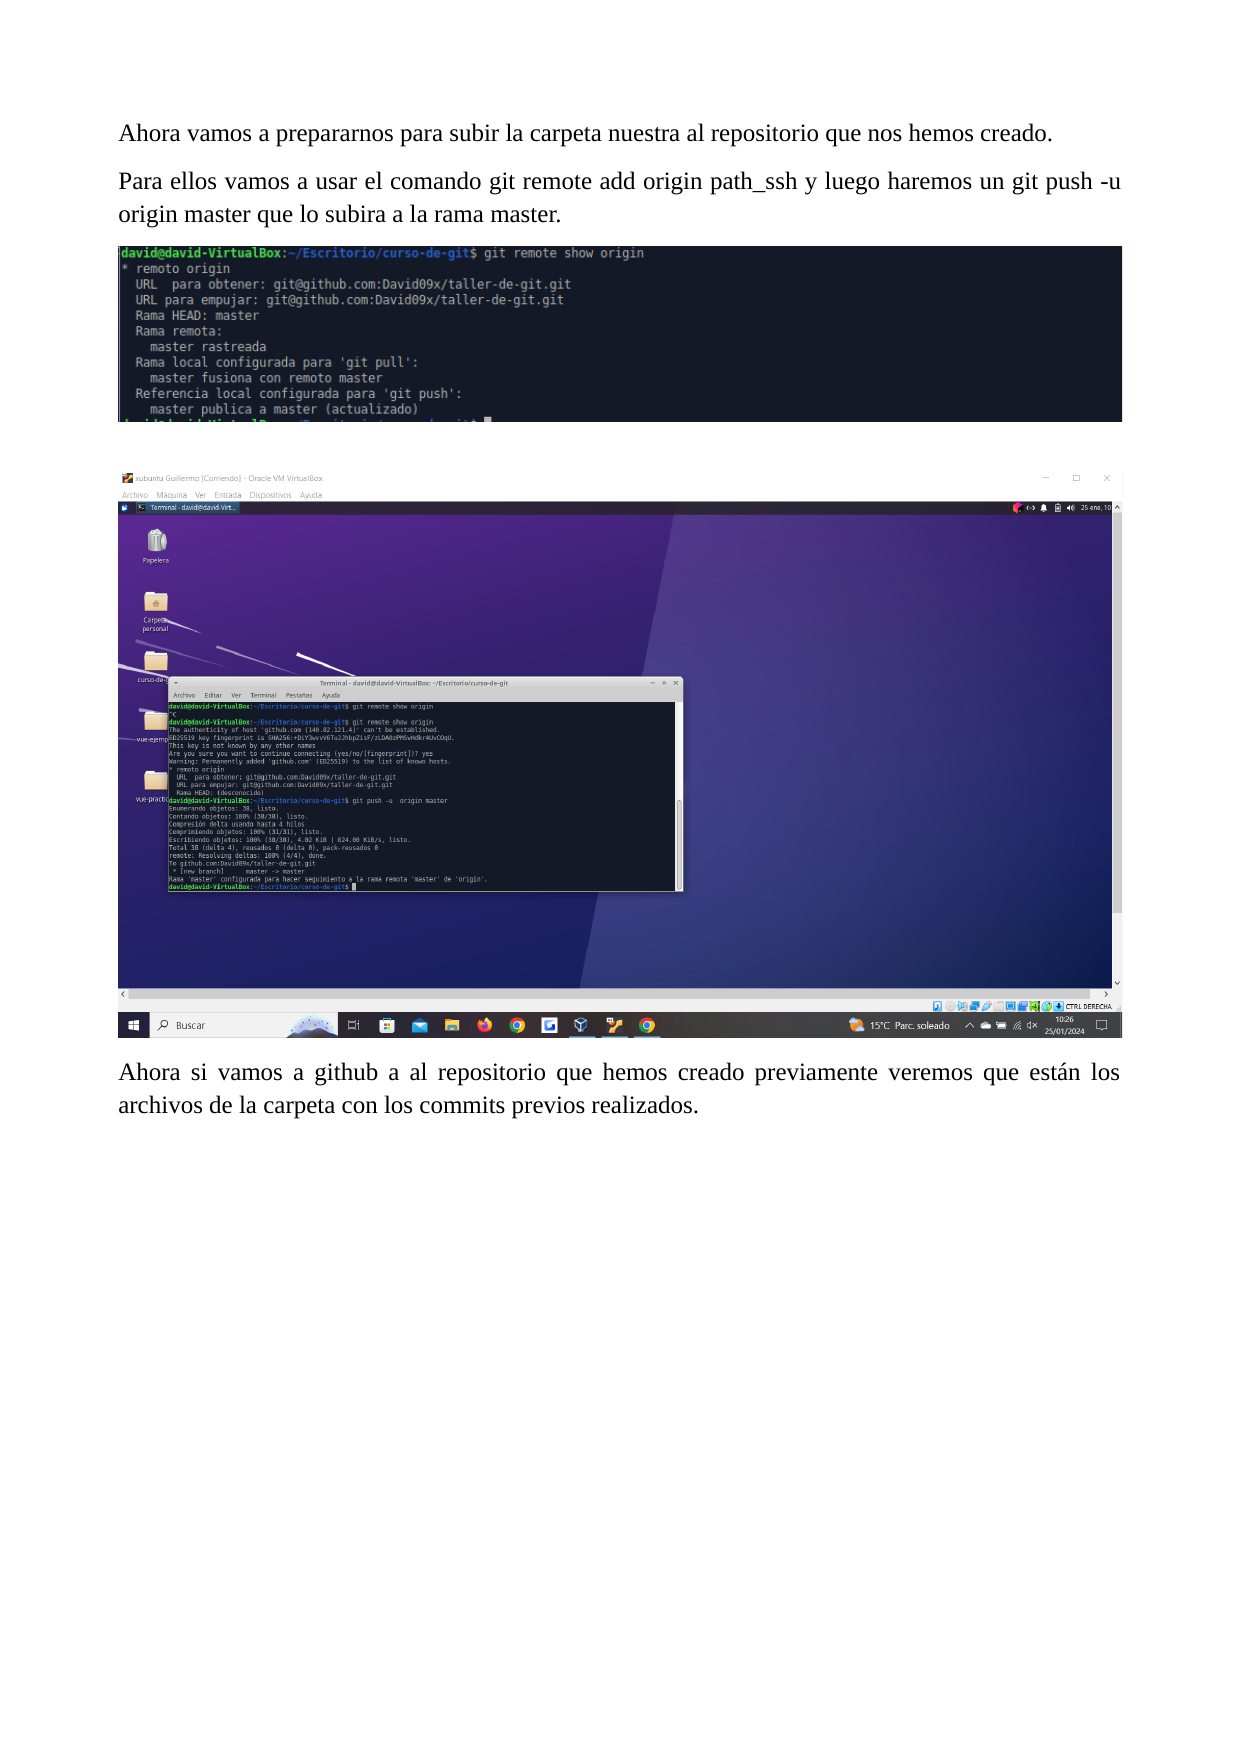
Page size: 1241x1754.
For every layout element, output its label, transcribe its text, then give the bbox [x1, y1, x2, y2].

picture [118, 246, 1123, 422]
picture [118, 473, 1123, 1038]
text Ahora si vamos a github a al repositorio que hemos creado previamente veremos que están los archivos de la carpeta con los commits previos realizados. [118, 1057, 1122, 1118]
text Para ellos vamos a usar el comando git remote add origin path_ssh y luego haremos un git push -u origin master que lo subira a la rama master. [118, 166, 1122, 227]
text Ahora vamos a prepararnos para subir la carpeta nuestra al repositorio que nos hemos creado. [118, 118, 1122, 147]
